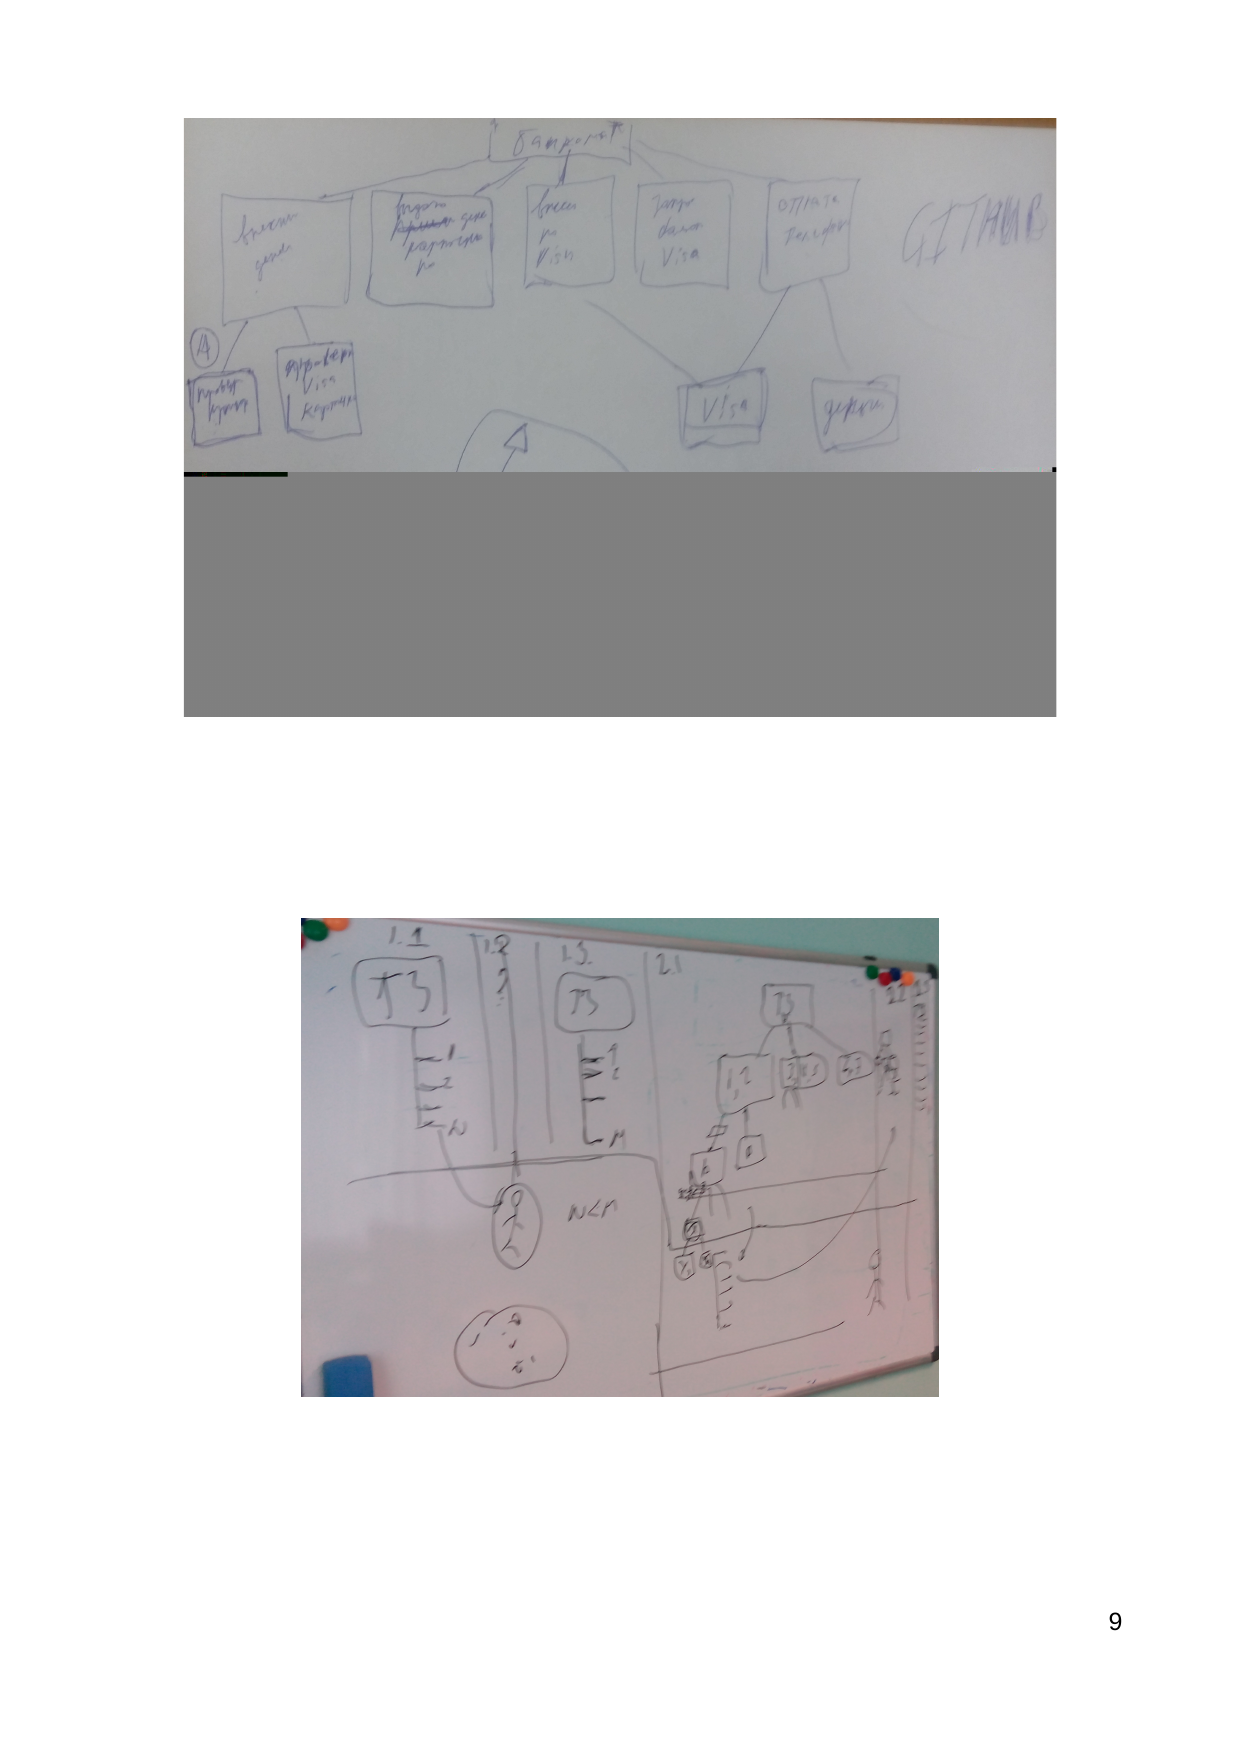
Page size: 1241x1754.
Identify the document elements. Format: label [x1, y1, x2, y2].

picture [183, 118, 1057, 717]
picture [301, 918, 939, 1397]
